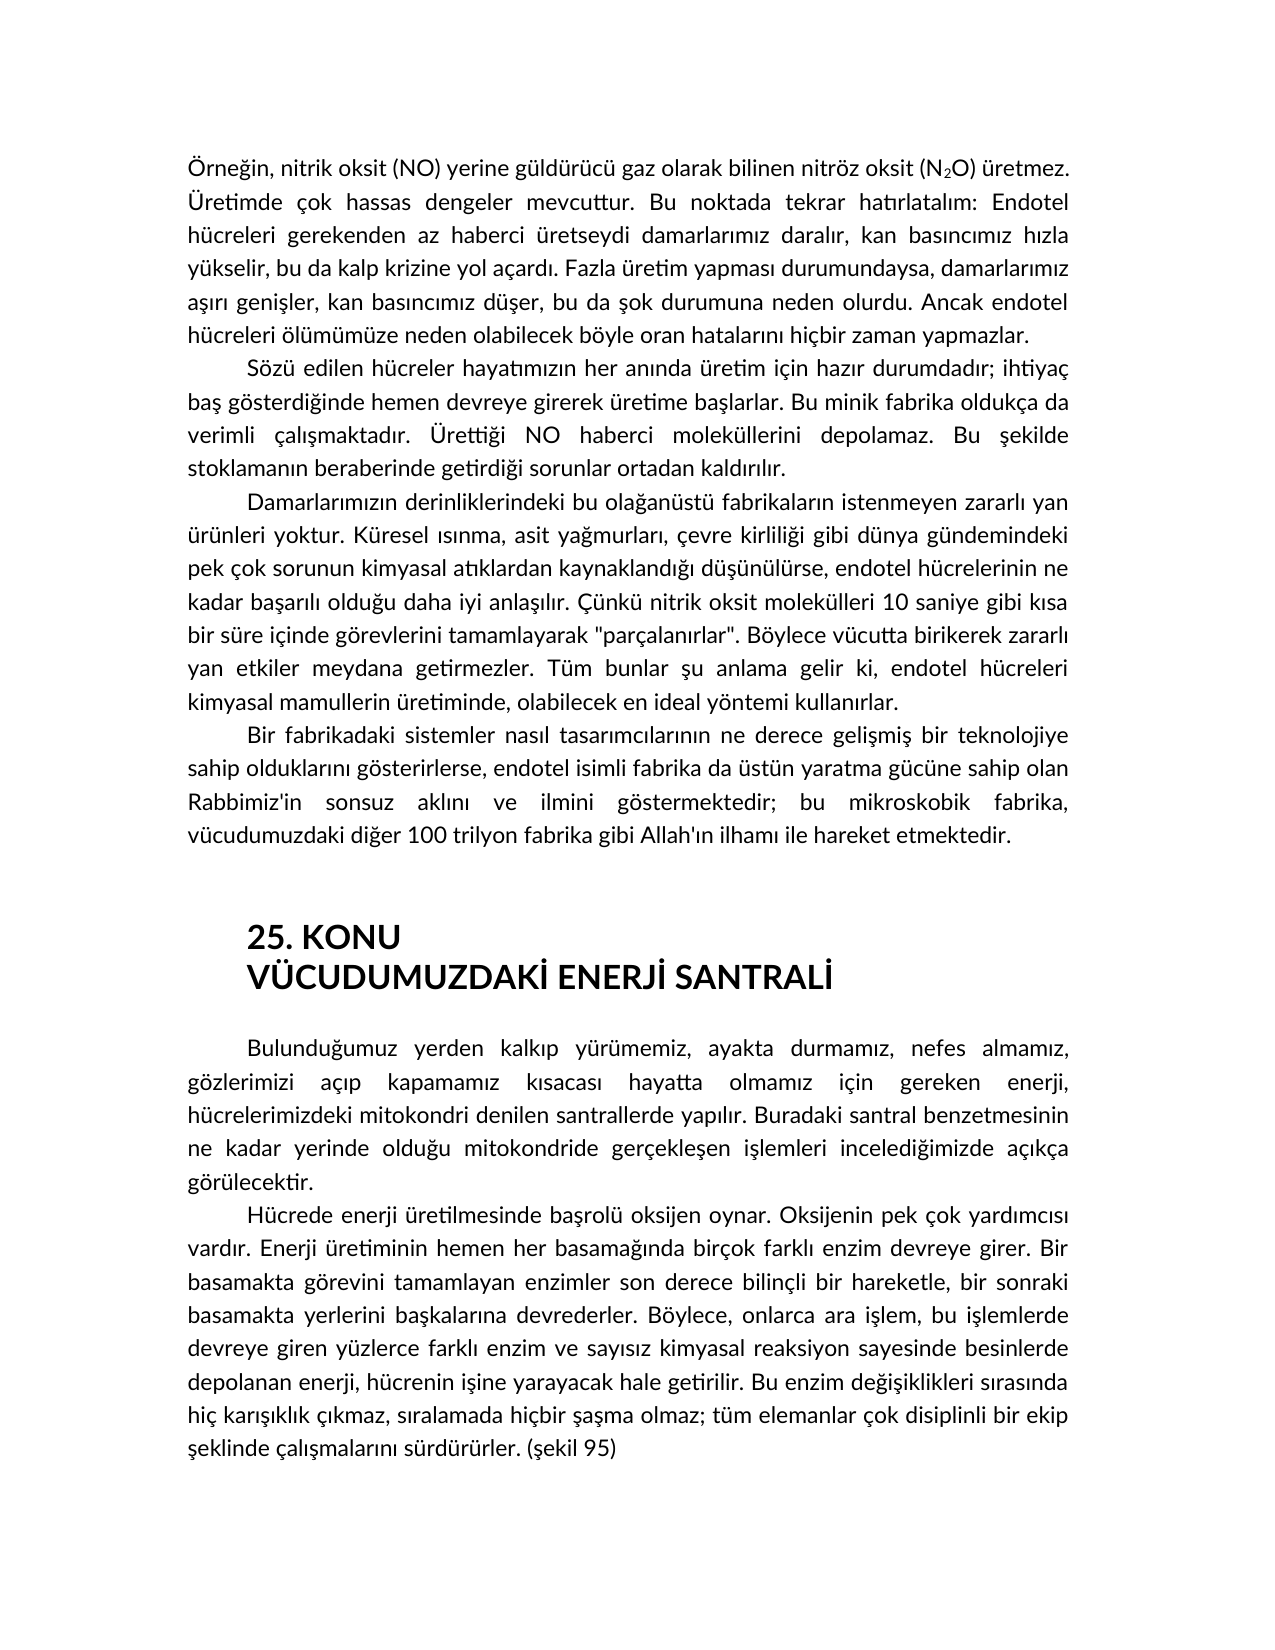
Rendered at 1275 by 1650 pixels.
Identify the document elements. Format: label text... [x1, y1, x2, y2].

text Bir fabrikadaki sistemler nasıl tasarımcılarının ne derece gelişmiş bir teknolojiye sahip olduklarını gösterirlerse, endotel isimli fabrika da üstün yaratma gücüne sahip olan Rabbimiz'in sonsuz aklını ve ilmini göstermektedir; bu mikroskobik fabrika, vücudumuzdaki diğer 100 trilyon fabrika gibi Allah'ın ilhamı ile hareket etmektedir. [187, 717, 1070, 850]
text 25. KONU [187, 917, 1070, 957]
text Sözü edilen hücreler hayatımızın her anında üretim için hazır durumdadır; ihtiyaç baş gösterdiğinde hemen devreye girerek üretime başlarlar. Bu minik fabrika oldukça da verimli çalışmaktadır. Ürettiği NO haberci moleküllerini depolamaz. Bu şekilde stoklamanın beraberinde getirdiği sorunlar ortadan kaldırılır. [187, 350, 1070, 483]
text Hücrede enerji üretilmesinde başrolü oksijen oynar. Oksijenin pek çok yardımcısı vardır. Enerji üretiminin hemen her basamağında birçok farklı enzim devreye girer. Bir basamakta görevini tamamlayan enzimler son derece bilinçli bir hareketle, bir sonraki basamakta yerlerini başkalarına devrederler. Böylece, onlarca ara işlem, bu işlemlerde devreye giren yüzlerce farklı enzim ve sayısız kimyasal reaksiyon sayesinde besinlerde depolanan enerji, hücrenin işine yarayacak hale getirilir. Bu enzim değişiklikleri sırasında hiç karışıklık çıkmaz, sıralamada hiçbir şaşma olmaz; tüm elemanlar çok disiplinli bir ekip şeklinde çalışmalarını sürdürürler. (şekil 95) [187, 1197, 1070, 1463]
text Damarlarımızın derinliklerindeki bu olağanüstü fabrikaların istenmeyen zararlı yan ürünleri yoktur. Küresel ısınma, asit yağmurları, çevre kirliliği gibi dünya gündemindeki pek çok sorunun kimyasal atıklardan kaynaklandığı düşünülürse, endotel hücrelerinin ne kadar başarılı olduğu daha iyi anlaşılır. Çünkü nitrik oksit molekülleri 10 saniye gibi kısa bir süre içinde görevlerini tamamlayarak "parçalanırlar". Böylece vücutta birikerek zararlı yan etkiler meydana getirmezler. Tüm bunlar şu anlama gelir ki, endotel hücreleri kimyasal mamullerin üretiminde, olabilecek en ideal yöntemi kullanırlar. [187, 483, 1070, 717]
text Bulunduğumuz yerden kalkıp yürümemiz, ayakta durmamız, nefes almamız, gözlerimizi açıp kapamamız kısacası hayatta olmamız için gereken enerji, hücrelerimizdeki mitokondri denilen santrallerde yapılır. Buradaki santral benzetmesinin ne kadar yerinde olduğu mitokondride gerçekleşen işlemleri incelediğimizde açıkça görülecektir. [187, 1030, 1070, 1197]
text VÜCUDUMUZDAKİ ENERJİ SANTRALİ [187, 957, 1070, 997]
text Örneğin, nitrik oksit (NO) yerine güldürücü gaz olarak bilinen nitröz oksit (N2O) üretmez. Üretimde çok hassas dengeler mevcuttur. Bu noktada tekrar hatırlatalım: Endotel hücreleri gerekenden az haberci üretseydi damarlarımız daralır, kan basıncımız hızla yükselir, bu da kalp krizine yol açardı. Fazla üretim yapması durumundaysa, damarlarımız aşırı genişler, kan basıncımız düşer, bu da şok durumuna neden olurdu. Ancak endotel hücreleri ölümümüze neden olabilecek böyle oran hatalarını hiçbir zaman yapmazlar. [187, 150, 1070, 350]
